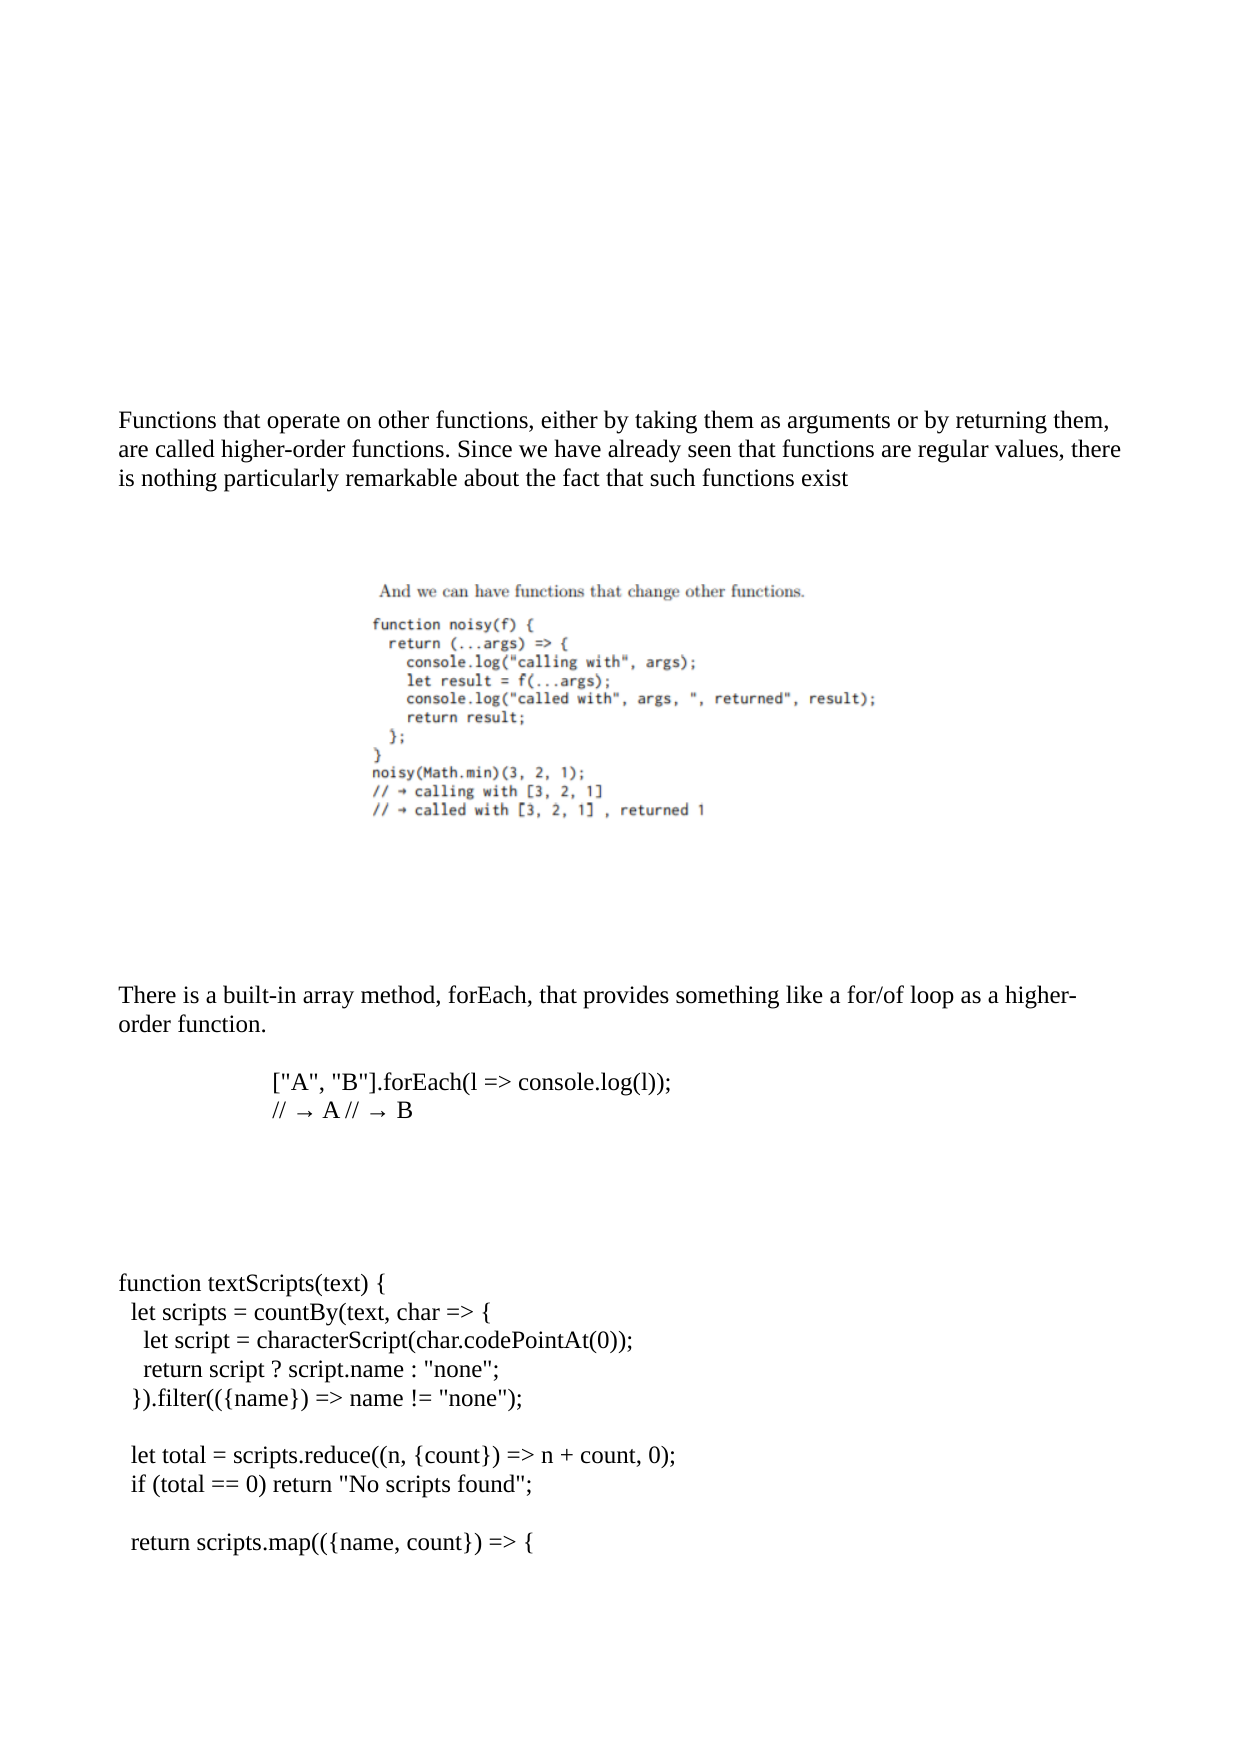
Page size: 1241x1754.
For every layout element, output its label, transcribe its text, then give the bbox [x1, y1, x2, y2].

text let scripts = countBy(text, char => { [118, 1297, 1122, 1326]
text ["A", "B"].forEach(l => console.log(l)); [118, 1067, 1122, 1096]
text }).filter(({name}) => name != "none"); [118, 1383, 1122, 1412]
text return scripts.map(({name, count}) => { [118, 1527, 1122, 1556]
text if (total == 0) return "No scripts found"; [118, 1469, 1122, 1498]
picture [342, 578, 898, 830]
text let total = scripts.reduce((n, {count}) => n + count, 0); [118, 1441, 1122, 1469]
text function textScripts(text) { [118, 1268, 1122, 1297]
text let script = characterScript(char.codePointAt(0)); [118, 1326, 1122, 1354]
text return script ? script.name : "none"; [118, 1354, 1122, 1383]
text There is a built-in array method, forEach, that provides something like a for/of loop as a higher-order function. [118, 981, 1122, 1038]
text // → A // → B [118, 1096, 1122, 1124]
text Functions that operate on other functions, either by taking them as arguments or by returning them, are called higher-order functions. Since we have already seen that functions are regular values, there is nothing particularly remarkable about the fact that such functions exist [118, 406, 1122, 492]
